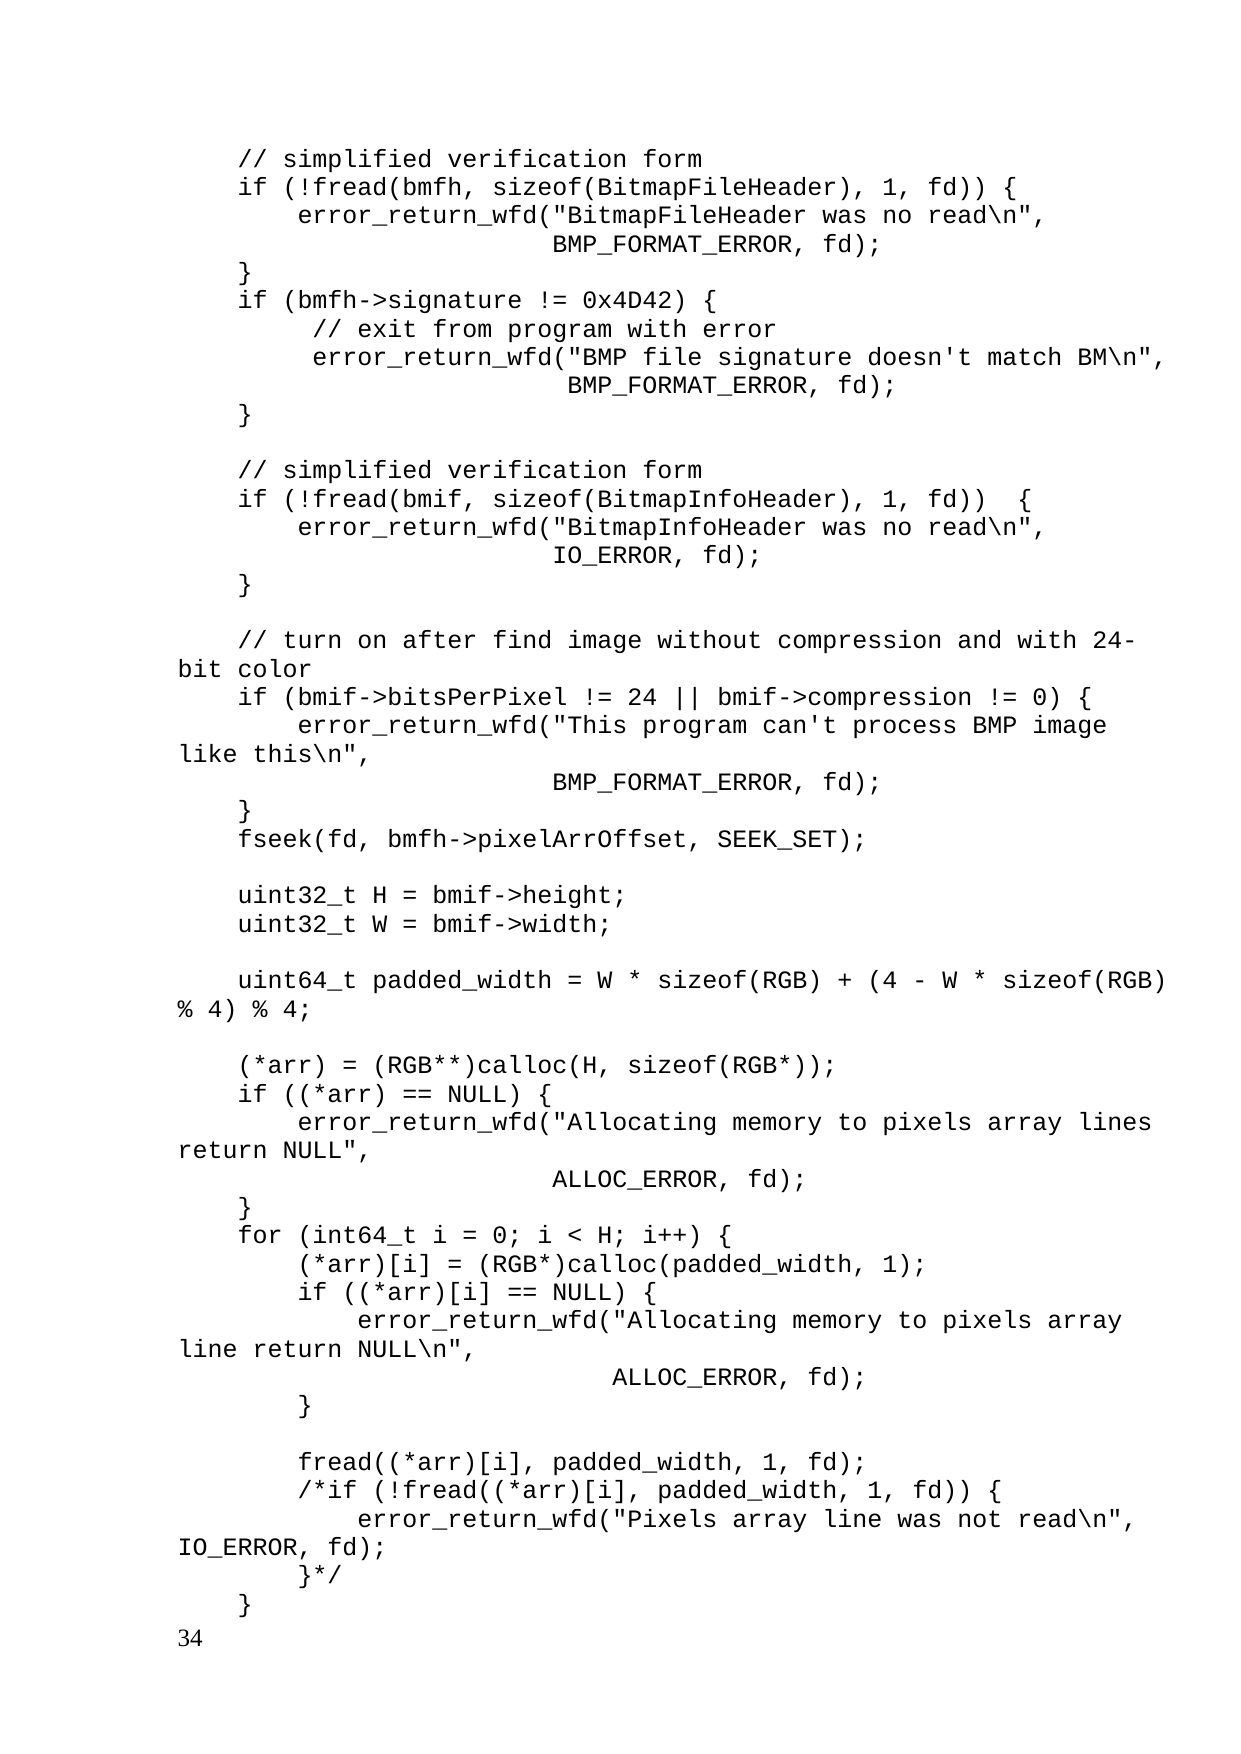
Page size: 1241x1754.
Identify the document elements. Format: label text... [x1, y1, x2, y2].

text ALLOC_ERROR, fd); [177, 1365, 1181, 1393]
text if (!fread(bmif, sizeof(BitmapInfoHeader), 1, fd)) { [177, 486, 1181, 515]
text } [177, 1393, 1181, 1421]
text if (bmfh->signature != 0x4D42) { [177, 288, 1181, 316]
text } [177, 798, 1181, 826]
text fseek(fd, bmfh->pixelArrOffset, SEEK_SET); [177, 826, 1181, 855]
text if ((*arr) == NULL) { [177, 1081, 1181, 1110]
text error_return_wfd("BitmapInfoHeader was no read\n", [177, 515, 1181, 543]
text for (int64_t i = 0; i < H; i++) { [177, 1223, 1181, 1251]
text BMP_FORMAT_ERROR, fd); [177, 770, 1181, 798]
text (*arr) = (RGB**)calloc(H, sizeof(RGB*)); [177, 1053, 1181, 1081]
text error_return_wfd("Pixels array line was not read\n", IO_ERROR, fd); [177, 1506, 1181, 1563]
text error_return_wfd("Allocating memory to pixels array lines return NULL", [177, 1110, 1181, 1166]
text // turn on after find image without compression and with 24-bit color [177, 628, 1181, 685]
text } [177, 1195, 1181, 1223]
text IO_ERROR, fd); [177, 543, 1181, 571]
text if (bmif->bitsPerPixel != 24 || bmif->compression != 0) { [177, 685, 1181, 713]
text (*arr)[i] = (RGB*)calloc(padded_width, 1); [177, 1251, 1181, 1280]
text // simplified verification form [177, 146, 1181, 175]
text } [177, 260, 1181, 288]
text /*if (!fread((*arr)[i], padded_width, 1, fd)) { [177, 1478, 1181, 1506]
text uint32_t W = bmif->width; [177, 911, 1181, 940]
text // exit from program with error [177, 316, 1181, 345]
text if (!fread(bmfh, sizeof(BitmapFileHeader), 1, fd)) { [177, 175, 1181, 203]
text // simplified verification form [177, 458, 1181, 486]
text if ((*arr)[i] == NULL) { [177, 1280, 1181, 1308]
text error_return_wfd("This program can't process BMP image like this\n", [177, 713, 1181, 770]
text ALLOC_ERROR, fd); [177, 1166, 1181, 1195]
text } [177, 401, 1181, 430]
text error_return_wfd("BitmapFileHeader was no read\n", [177, 203, 1181, 231]
text uint64_t padded_width = W * sizeof(RGB) + (4 - W * sizeof(RGB) % 4) % 4; [177, 968, 1181, 1025]
text fread((*arr)[i], padded_width, 1, fd); [177, 1450, 1181, 1478]
text BMP_FORMAT_ERROR, fd); [177, 373, 1181, 401]
text }*/ [177, 1563, 1181, 1591]
text BMP_FORMAT_ERROR, fd); [177, 231, 1181, 260]
text } [177, 1591, 1181, 1620]
text error_return_wfd("Allocating memory to pixels array line return NULL\n", [177, 1308, 1181, 1365]
text } [177, 571, 1181, 600]
text error_return_wfd("BMP file signature doesn't match BM\n", [177, 345, 1181, 373]
text uint32_t H = bmif->height; [177, 883, 1181, 911]
